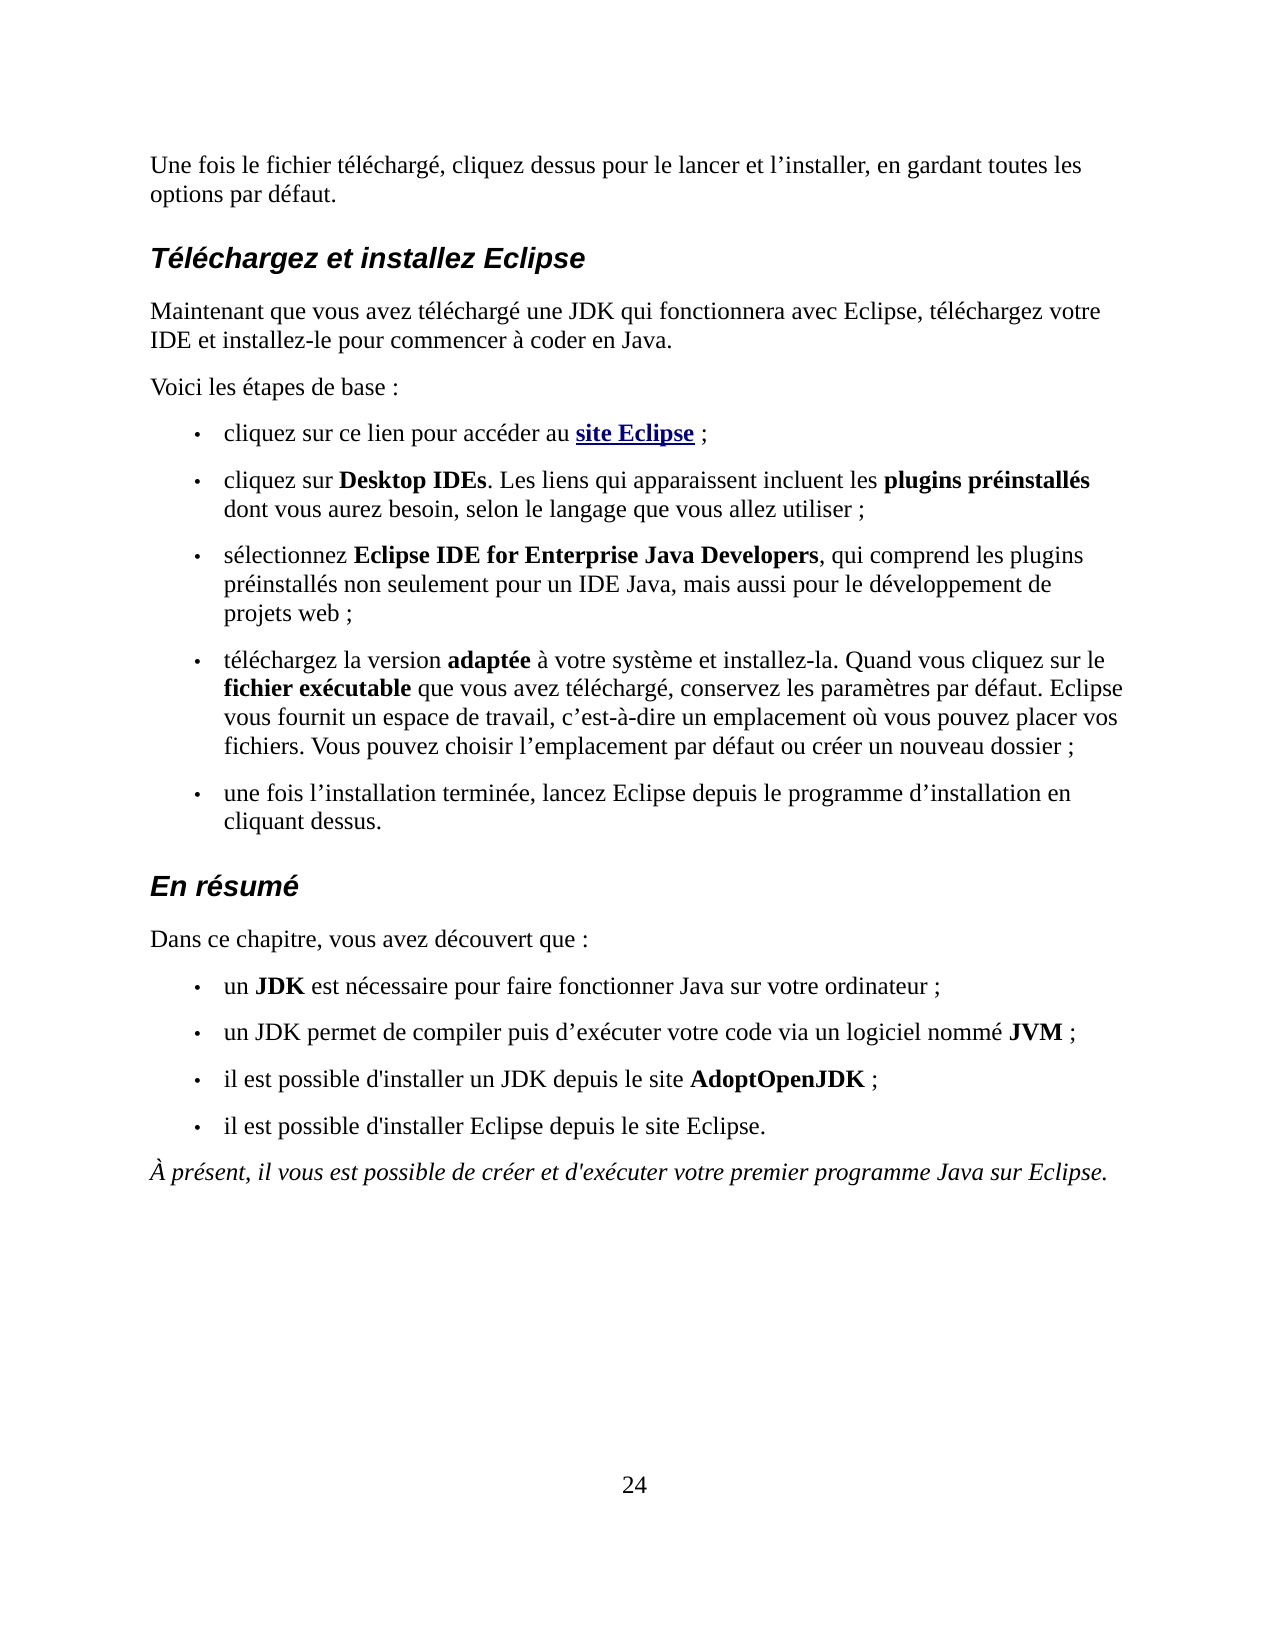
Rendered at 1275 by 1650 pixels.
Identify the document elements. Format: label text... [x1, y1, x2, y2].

list cliquez sur ce lien pour accéder au site Eclipse ; [194, 418, 1125, 447]
list un JDK est nécessaire pour faire fonctionner Java sur votre ordinateur ; [194, 971, 1125, 999]
text Dans ce chapitre, vous avez découvert que : [150, 924, 1125, 953]
text Maintenant que vous avez téléchargé une JDK qui fonctionnera avec Eclipse, téléchargez votre IDE et installez-le pour commencer à coder en Java. [150, 296, 1125, 354]
text Une fois le fichier téléchargé, cliquez dessus pour le lancer et l’installer, en gardant toutes les options par défaut. [150, 150, 1125, 207]
text À présent, il vous est possible de créer et d'exécuter votre premier programme Java sur Eclipse. [150, 1157, 1125, 1186]
list téléchargez la version adaptée à votre système et installez-la. Quand vous cliquez sur le fichier exécutable que vous avez téléchargé, conservez les paramètres par défaut. Eclipse vous fournit un espace de travail, c’est-à-dire un emplacement où vous pouvez placer vos fichiers. Vous pouvez choisir l’emplacement par défaut ou créer un nouveau dossier ; [194, 645, 1125, 760]
list il est possible d'installer Eclipse depuis le site Eclipse. [194, 1111, 1125, 1139]
subtitle Téléchargez et installez Eclipse [150, 241, 1125, 275]
subtitle En résumé [150, 869, 1125, 903]
list sélectionnez Eclipse IDE for Enterprise Java Developers, qui comprend les plugins préinstallés non seulement pour un IDE Java, mais aussi pour le développement de projets web ; [194, 541, 1125, 627]
list une fois l’installation terminée, lancez Eclipse depuis le programme d’installation en cliquant dessus. [194, 778, 1125, 835]
list cliquez sur Desktop IDEs. Les liens qui apparaissent incluent les plugins préinstallés dont vous aurez besoin, selon le langage que vous allez utiliser ; [194, 465, 1125, 523]
text Voici les étapes de base : [150, 372, 1125, 401]
list un JDK permet de compiler puis d’exécuter votre code via un logiciel nommé JVM ; [194, 1017, 1125, 1046]
list il est possible d'installer un JDK depuis le site AdoptOpenJDK ; [194, 1064, 1125, 1093]
